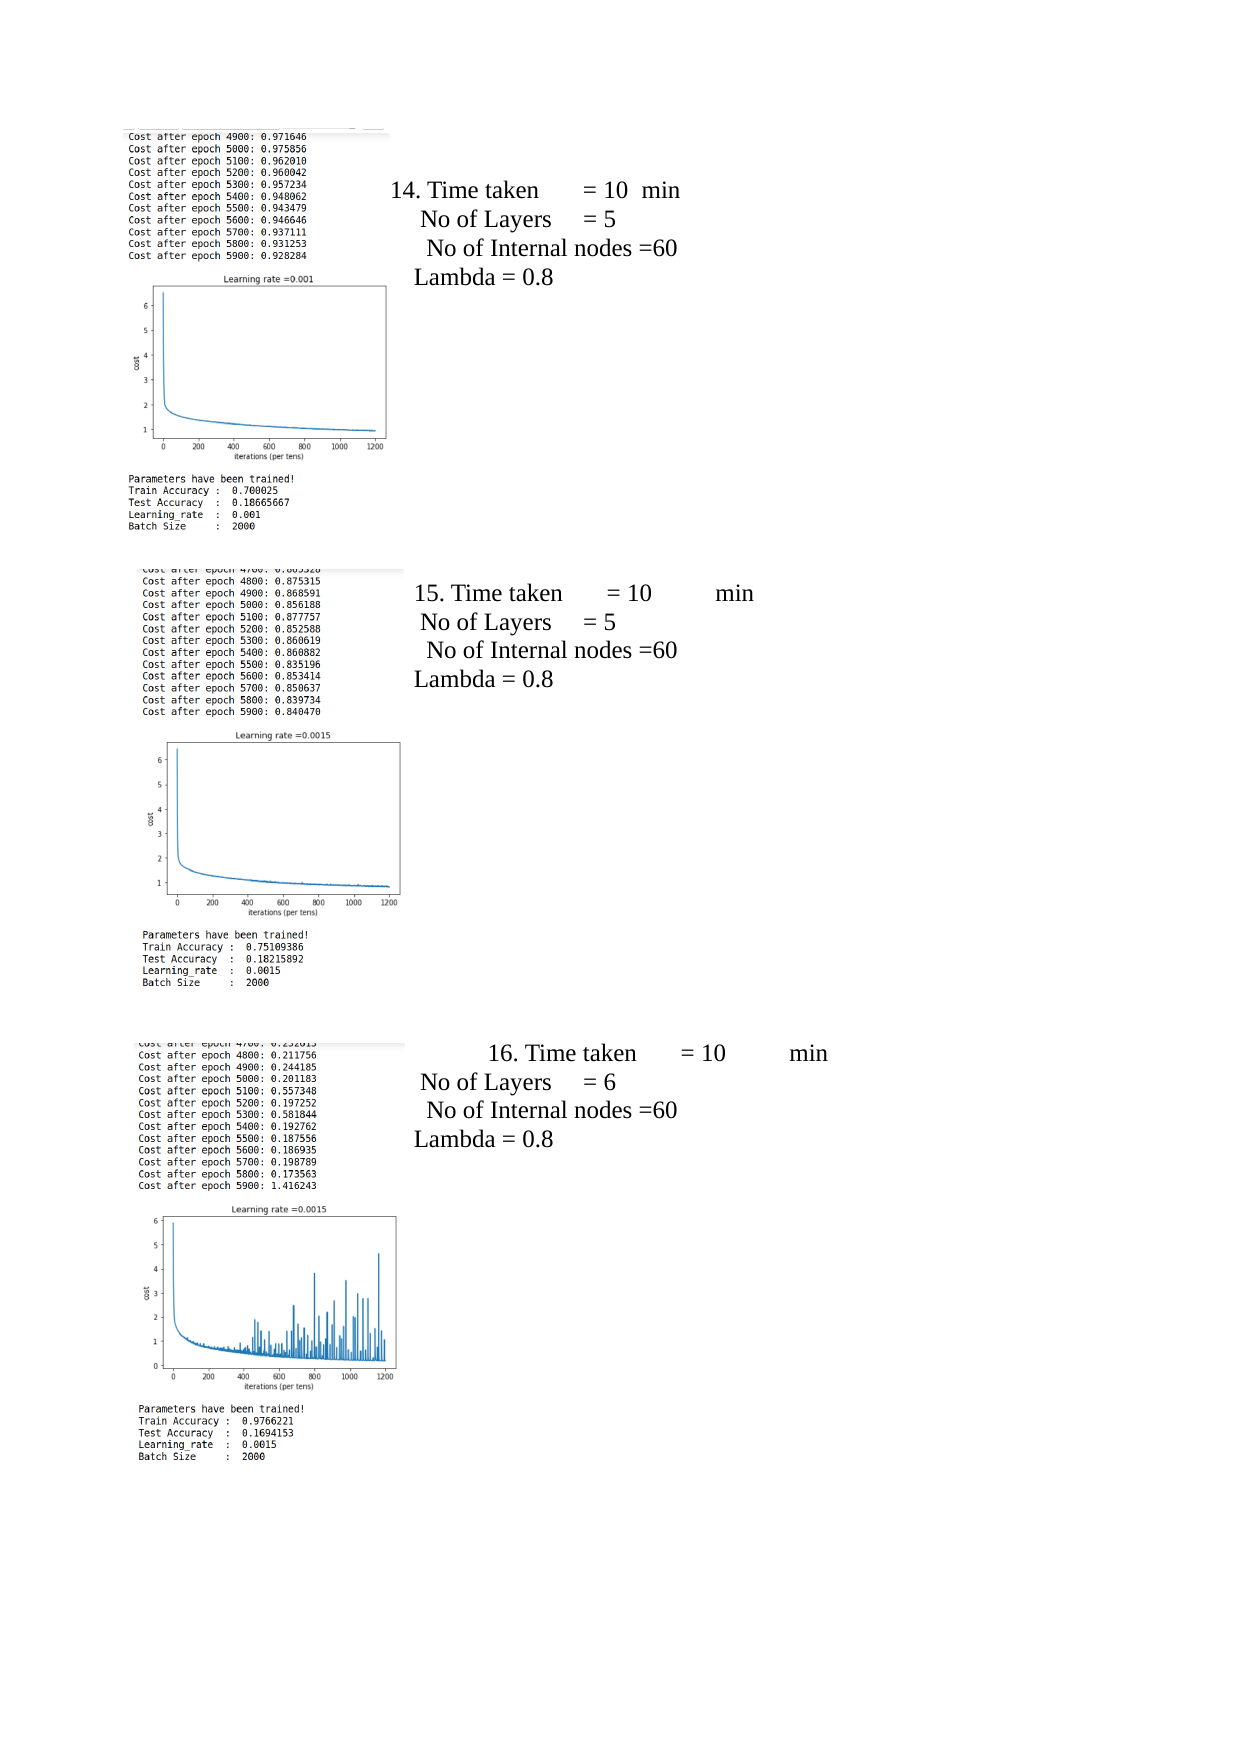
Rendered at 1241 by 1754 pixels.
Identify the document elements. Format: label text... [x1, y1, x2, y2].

text [118, 664, 136, 693]
text Lambda = 0.8 [248, 262, 1122, 291]
text 15. Time taken = 10 min [261, 578, 1122, 607]
text [118, 578, 136, 607]
text No of Layers = 6 [262, 1067, 1122, 1096]
text [118, 607, 136, 636]
text [118, 636, 136, 664]
text No of Layers = 5 [248, 204, 1122, 233]
picture [133, 1043, 262, 1464]
text Lambda = 0.8 [262, 1124, 1122, 1153]
text [118, 1067, 133, 1096]
text [118, 1124, 133, 1153]
picture [123, 128, 248, 536]
text Lambda = 0.8 [261, 664, 1122, 693]
picture [136, 569, 261, 990]
text 14. Time taken = 10 min [248, 176, 1122, 204]
text No of Layers = 5 [261, 607, 1122, 636]
text No of Internal nodes =60 [261, 636, 1122, 664]
text No of Internal nodes =60 [248, 233, 1122, 262]
text No of Internal nodes =60 [262, 1096, 1122, 1124]
text 16. Time taken = 10 min [118, 1038, 1122, 1067]
